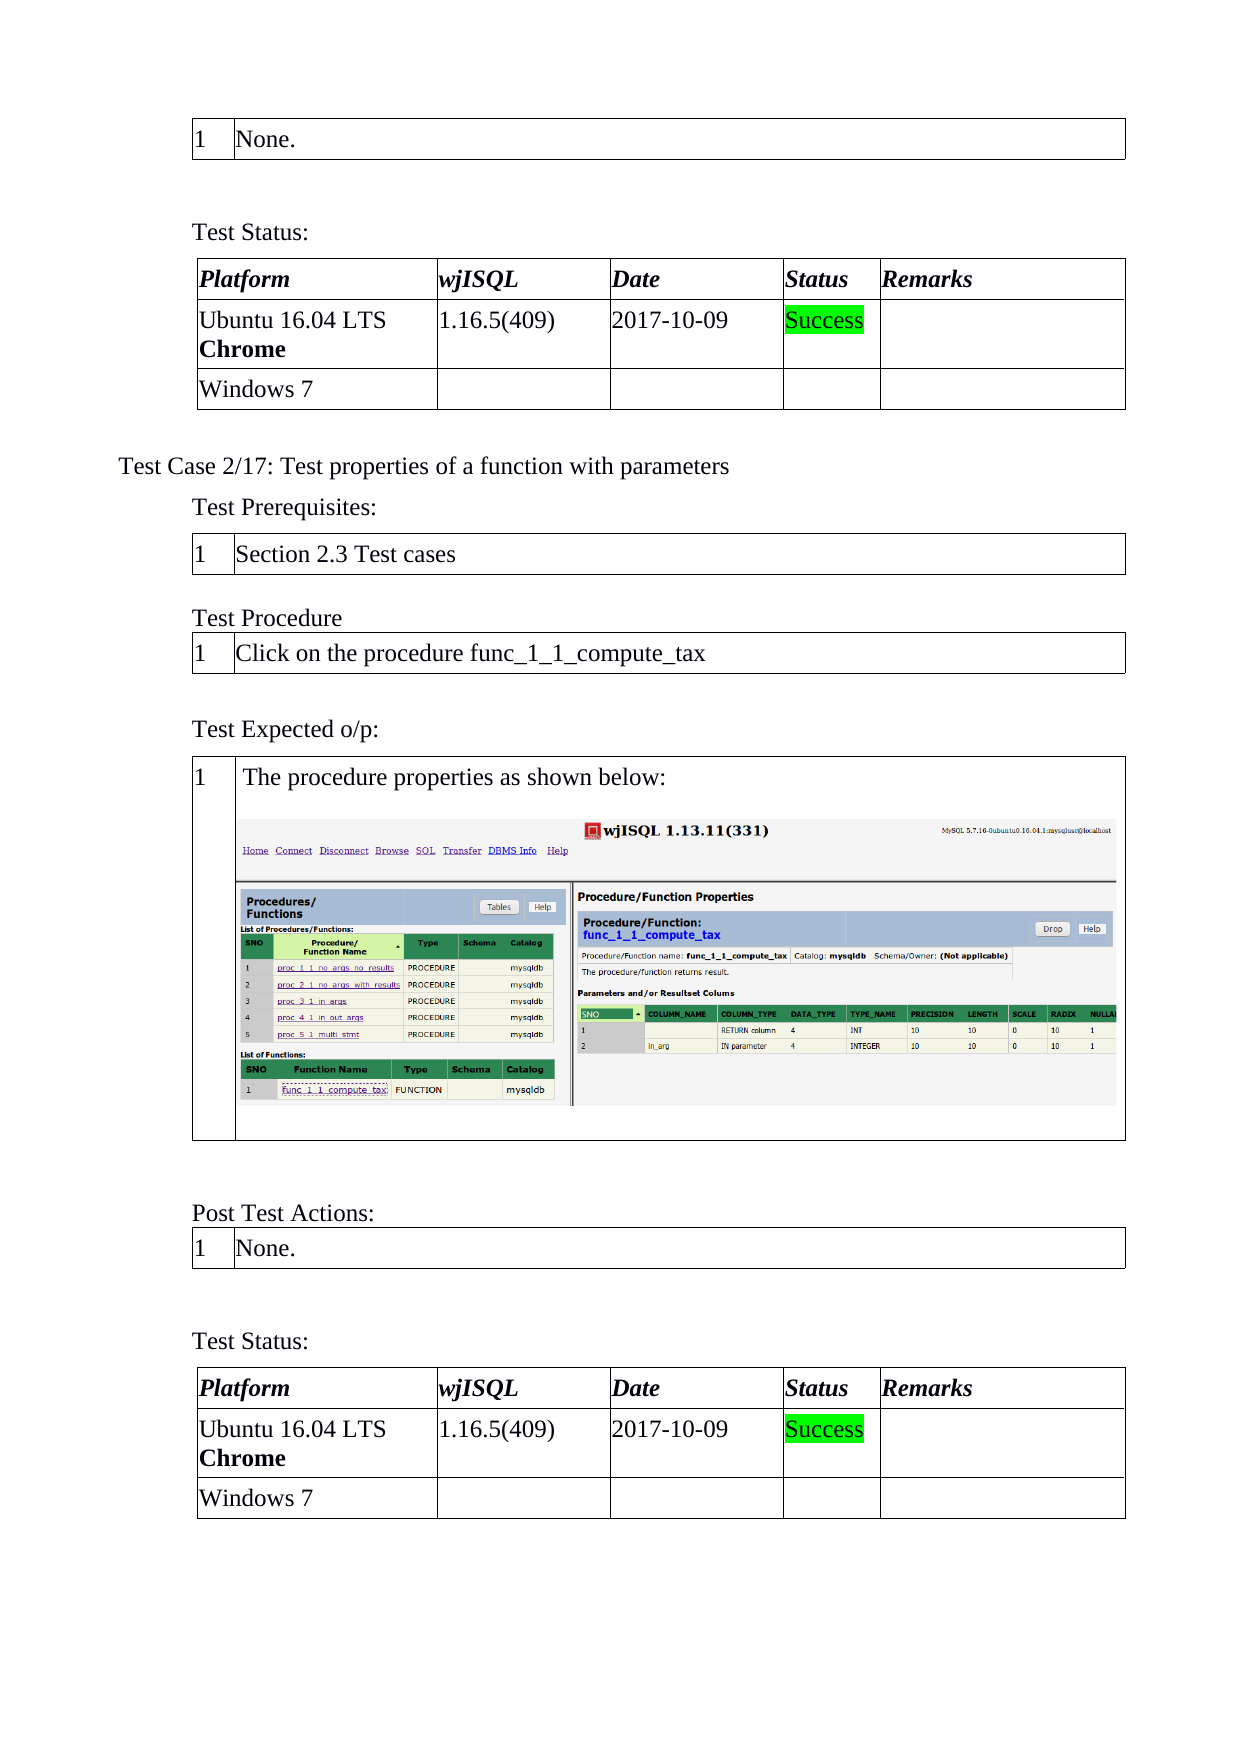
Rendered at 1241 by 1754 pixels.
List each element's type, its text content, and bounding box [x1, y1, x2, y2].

table_cell [784, 369, 880, 409]
text Test Expected o/p: [118, 714, 1122, 743]
table_header Section 2.3 Test cases [235, 534, 1125, 574]
table_header Platform [198, 1368, 437, 1408]
table_cell 2017-10-09 [611, 1409, 783, 1477]
table_cell [881, 1408, 1125, 1477]
table_header Date [611, 259, 783, 299]
table_cell [438, 1478, 610, 1518]
table_cell 1.16.5(409) [438, 1409, 610, 1477]
table_header wjISQL [438, 259, 610, 299]
text Test Prerequisites: [118, 492, 1122, 521]
table_header Remarks [881, 259, 1125, 299]
table_cell [611, 369, 783, 409]
table_cell 1.16.5(409) [438, 300, 610, 368]
picture [236, 819, 1117, 1106]
table_header Status [784, 259, 880, 299]
text Test Procedure [118, 603, 1122, 632]
table_cell [881, 299, 1125, 368]
table_header Platform [198, 259, 437, 299]
table_header The procedure properties as shown below: [236, 757, 1125, 1140]
table_cell [881, 1477, 1125, 1518]
table_cell Success [784, 1409, 880, 1477]
table_header wjISQL [438, 1368, 610, 1408]
table_cell 2017-10-09 [611, 300, 783, 368]
table_cell Success [784, 300, 880, 368]
table_cell Ubuntu 16.04 LTS Chrome [198, 300, 437, 368]
text Test Status: [118, 217, 1122, 246]
table_header 1 [193, 534, 234, 574]
table_cell [881, 368, 1125, 409]
table_header Date [611, 1368, 783, 1408]
table_header None. [235, 119, 1125, 159]
table_header 1 [193, 119, 234, 159]
table_header Status [784, 1368, 880, 1408]
table_header None. [235, 1228, 1125, 1268]
table_cell Windows 7 [198, 1478, 437, 1518]
table_header 1 [193, 633, 234, 673]
table_header Click on the procedure func_1_1_compute_tax [235, 633, 1125, 673]
table_header 1 [193, 757, 235, 1140]
table_cell [611, 1478, 783, 1518]
table_header Remarks [881, 1368, 1125, 1408]
table_cell [438, 369, 610, 409]
table_header 1 [193, 1228, 234, 1268]
text Test Case 2/17: Test properties of a function with parameters [118, 451, 1122, 479]
text Post Test Actions: [118, 1198, 1122, 1227]
table_cell [784, 1478, 880, 1518]
table_cell Windows 7 [198, 369, 437, 409]
table_cell Ubuntu 16.04 LTS Chrome [198, 1409, 437, 1477]
text Test Status: [118, 1326, 1122, 1354]
